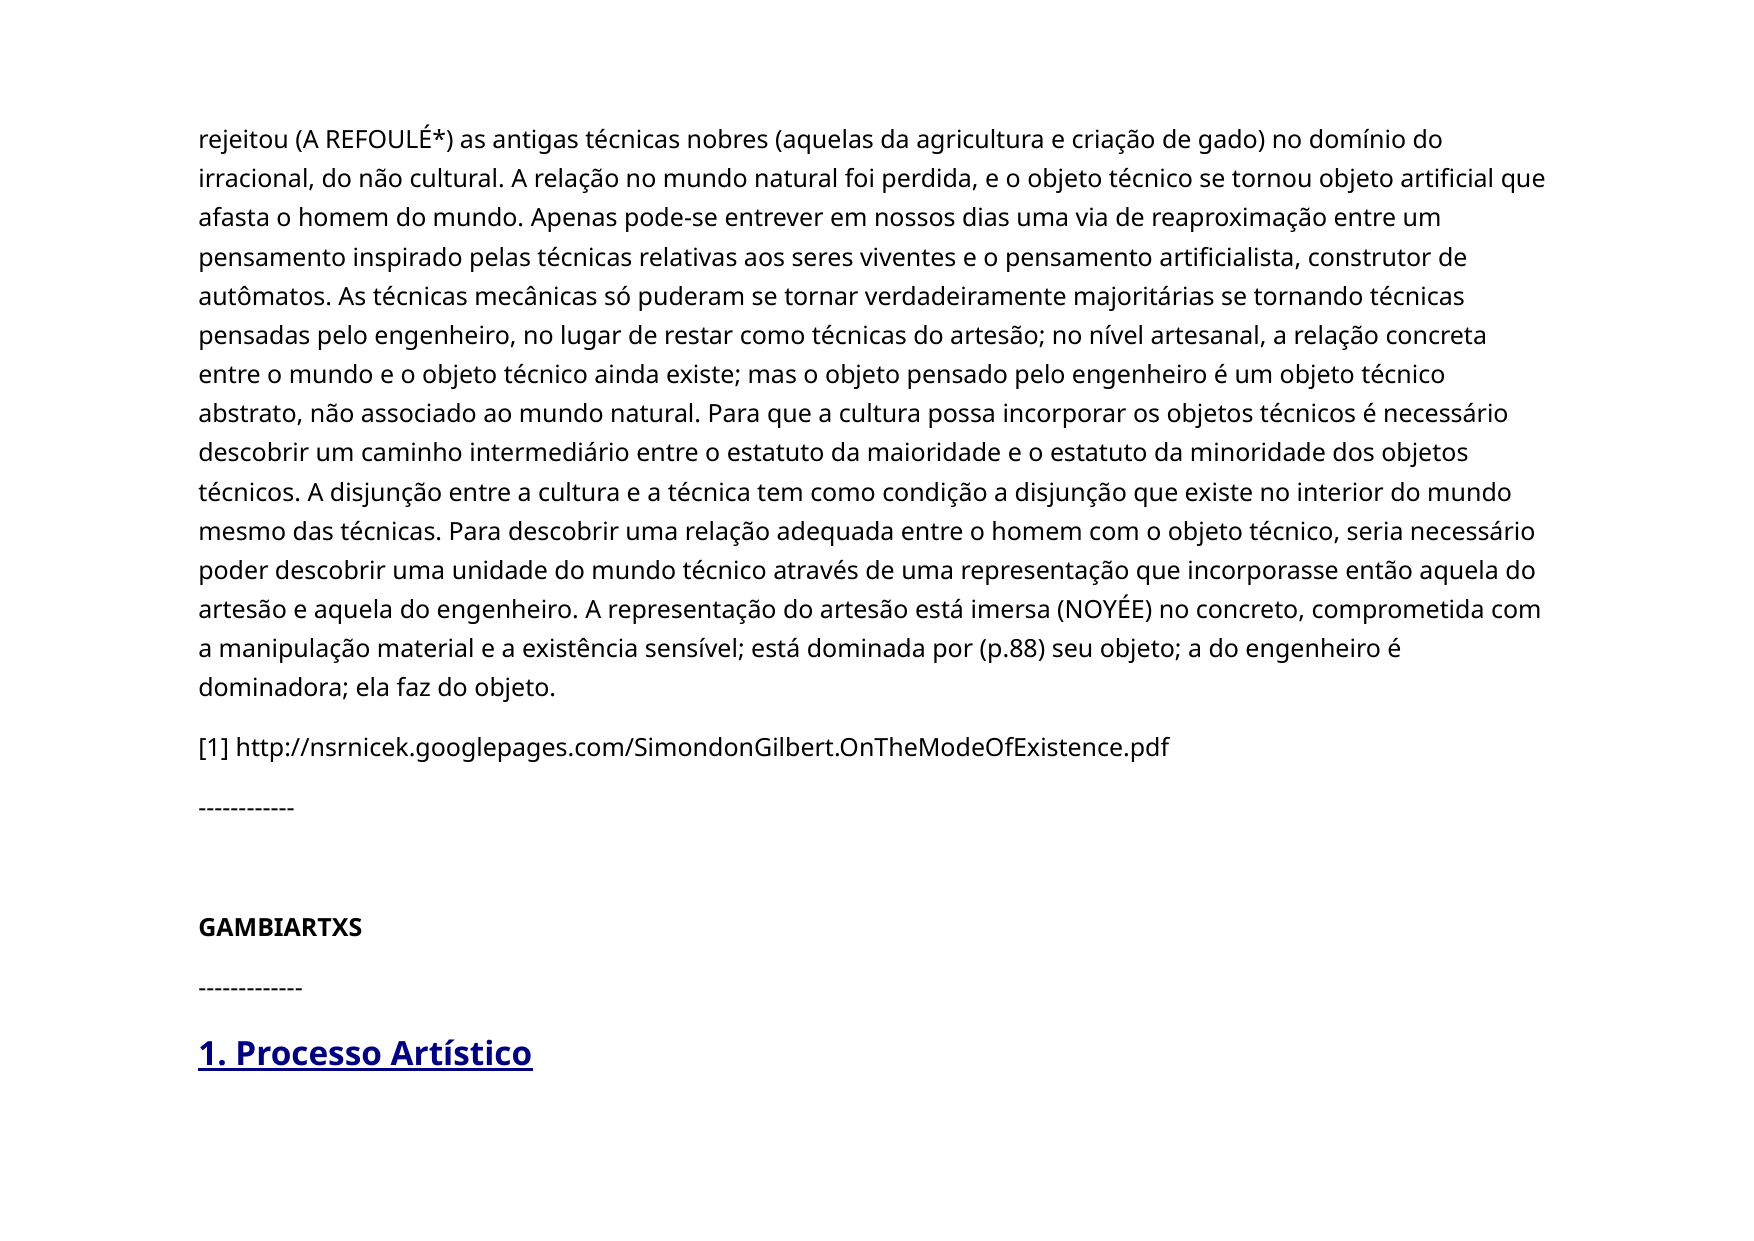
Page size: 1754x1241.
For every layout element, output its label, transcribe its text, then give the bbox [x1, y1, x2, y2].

text ------------ [198, 790, 1556, 824]
text GAMBIARTXS [198, 910, 1556, 944]
text [1] http://nsrnicek.googlepages.com/SimondonGilbert.OnTheModeOfExistence.pdf [198, 730, 1556, 764]
text ------------- [198, 970, 1556, 1004]
text 1. Processo Artístico [198, 1030, 1556, 1075]
text rejeitou (A REFOULÉ*) as antigas técnicas nobres (aquelas da agricultura e criação de gado) no domínio do irracional, do não cultural. A relação no mundo natural foi perdida, e o objeto técnico se tornou objeto artificial que afasta o homem do mundo. Apenas pode-se entrever em nossos dias uma via de reaproximação entre um pensamento inspirado pelas técnicas relativas aos seres viventes e o pensamento artificialista, construtor de autômatos. As técnicas mecânicas só puderam se tornar verdadeiramente majoritárias se tornando técnicas pensadas pelo engenheiro, no lugar de restar como técnicas do artesão; no nível artesanal, a relação concreta entre o mundo e o objeto técnico ainda existe; mas o objeto pensado pelo engenheiro é um objeto técnico abstrato, não associado ao mundo natural. Para que a cultura possa incorporar os objetos técnicos é necessário descobrir um caminho intermediário entre o estatuto da maioridade e o estatuto da minoridade dos objetos técnicos. A disjunção entre a cultura e a técnica tem como condição a disjunção que existe no interior do mundo mesmo das técnicas. Para descobrir uma relação adequada entre o homem com o objeto técnico, seria necessário poder descobrir uma unidade do mundo técnico através de uma representação que incorporasse então aquela do artesão e aquela do engenheiro. A representação do artesão está imersa (NOYÉE) no concreto, comprometida com a manipulação material e a existência sensível; está dominada por (p.88) seu objeto; a do engenheiro é dominadora; ela faz do objeto. [198, 122, 1556, 704]
